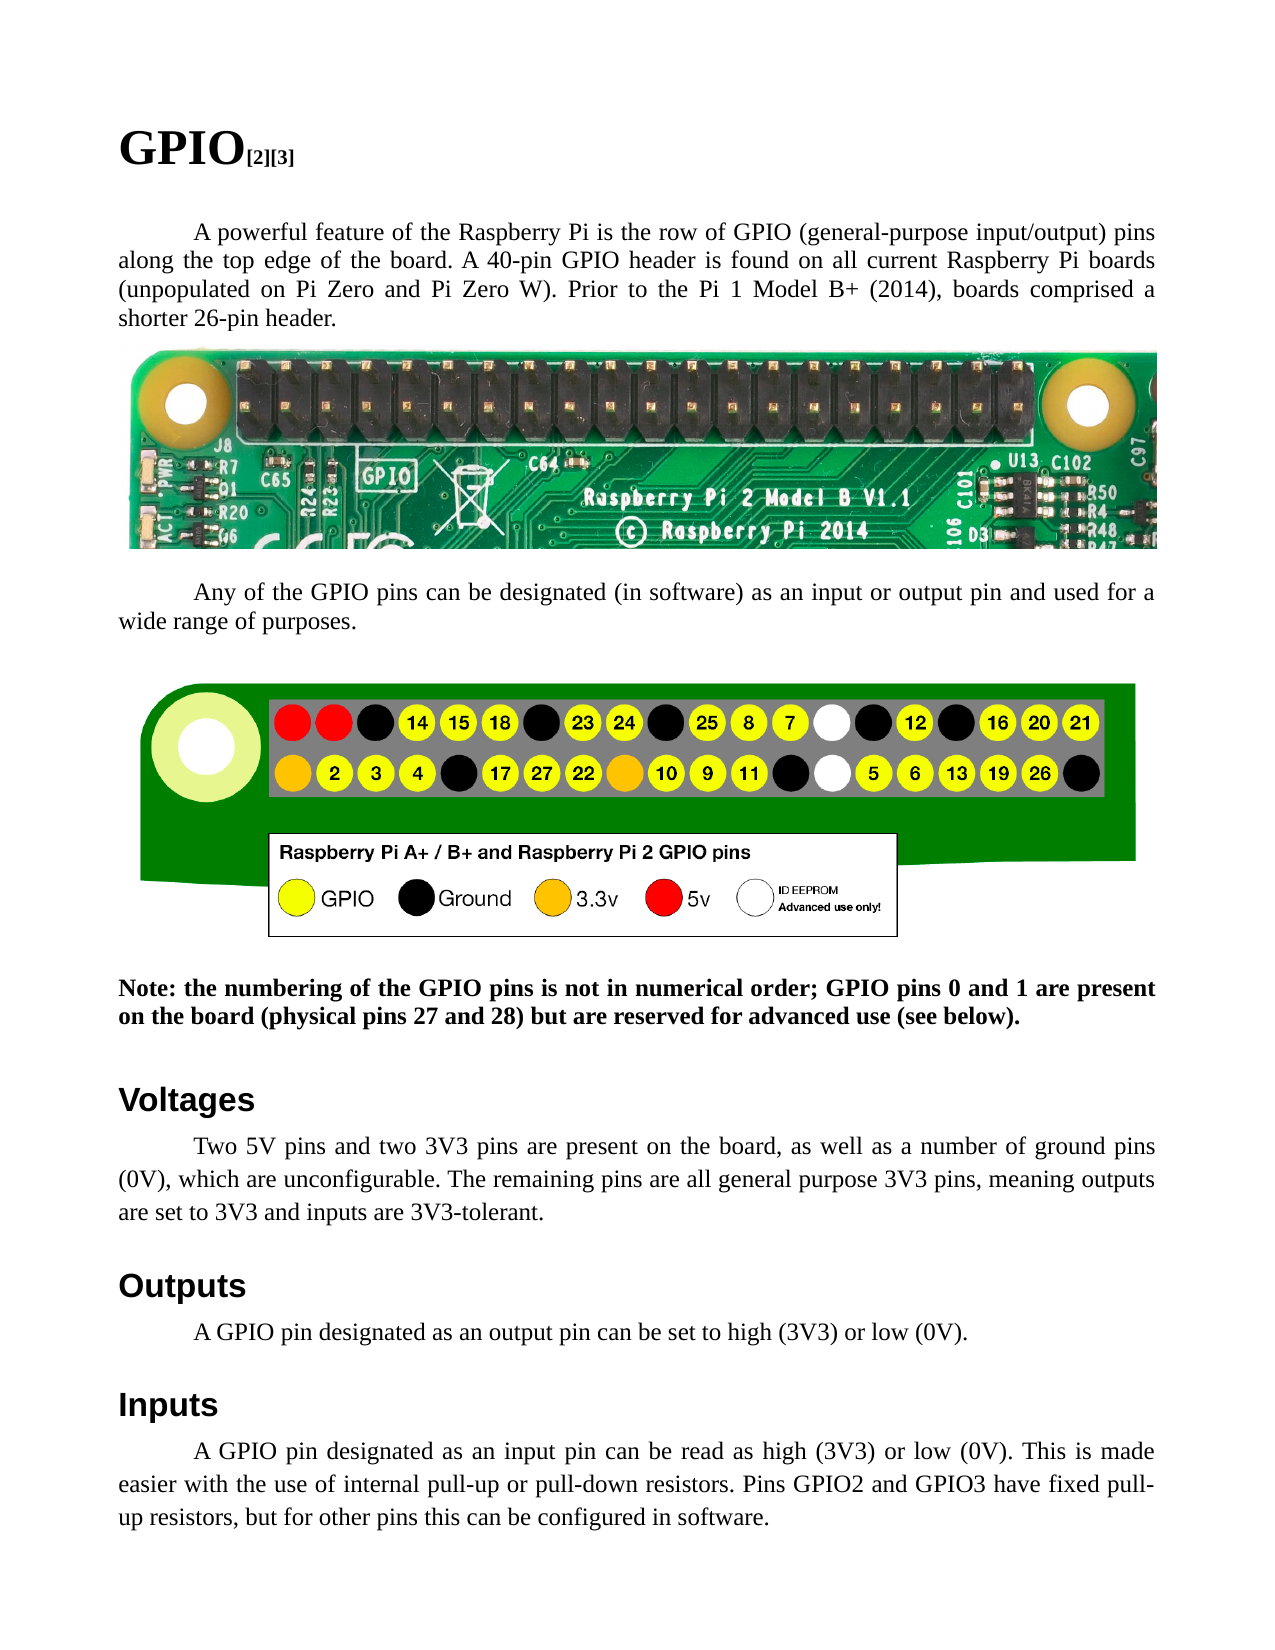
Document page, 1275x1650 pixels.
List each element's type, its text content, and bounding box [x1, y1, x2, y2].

subtitle Outputs [118, 1265, 1157, 1304]
subtitle Voltages [118, 1080, 1157, 1118]
subtitle Inputs [118, 1385, 1157, 1424]
text Note: the numbering of the GPIO pins is not in numerical order; GPIO pins 0 and 1 are present on the board (physical pins 27 and 28) but are reserved for advanced use (see below). [118, 973, 1157, 1030]
text A powerful feature of the Raspberry Pi is the row of GPIO (general-purpose input/output) pins along the top edge of the board. A 40-pin GPIO header is found on all current Raspberry Pi boards (unpopulated on Pi Zero and Pi Zero W). Prior to the Pi 1 Model B+ (2014), boards comprised a shorter 26-pin header. [118, 217, 1157, 331]
picture [118, 331, 1157, 549]
text A GPIO pin designated as an output pin can be set to high (3V3) or low (0V). [118, 1317, 1157, 1345]
text Two 5V pins and two 3V3 pins are present on the board, as well as a number of ground pins (0V), which are unconfigurable. The remaining pins are all general purpose 3V3 pins, meaning outputs are set to 3V3 and inputs are 3V3-tolerant. [118, 1131, 1157, 1226]
subtitle GPIO[2][3] [118, 118, 1157, 176]
text Any of the GPIO pins can be designated (in software) as an input or output pin and used for a wide range of purposes. [118, 577, 1157, 635]
picture [118, 663, 1157, 973]
text A GPIO pin designated as an input pin can be read as high (3V3) or low (0V). This is made easier with the use of internal pull-up or pull-down resistors. Pins GPIO2 and GPIO3 have fixed pull-up resistors, but for other pins this can be configured in software. [118, 1436, 1157, 1531]
